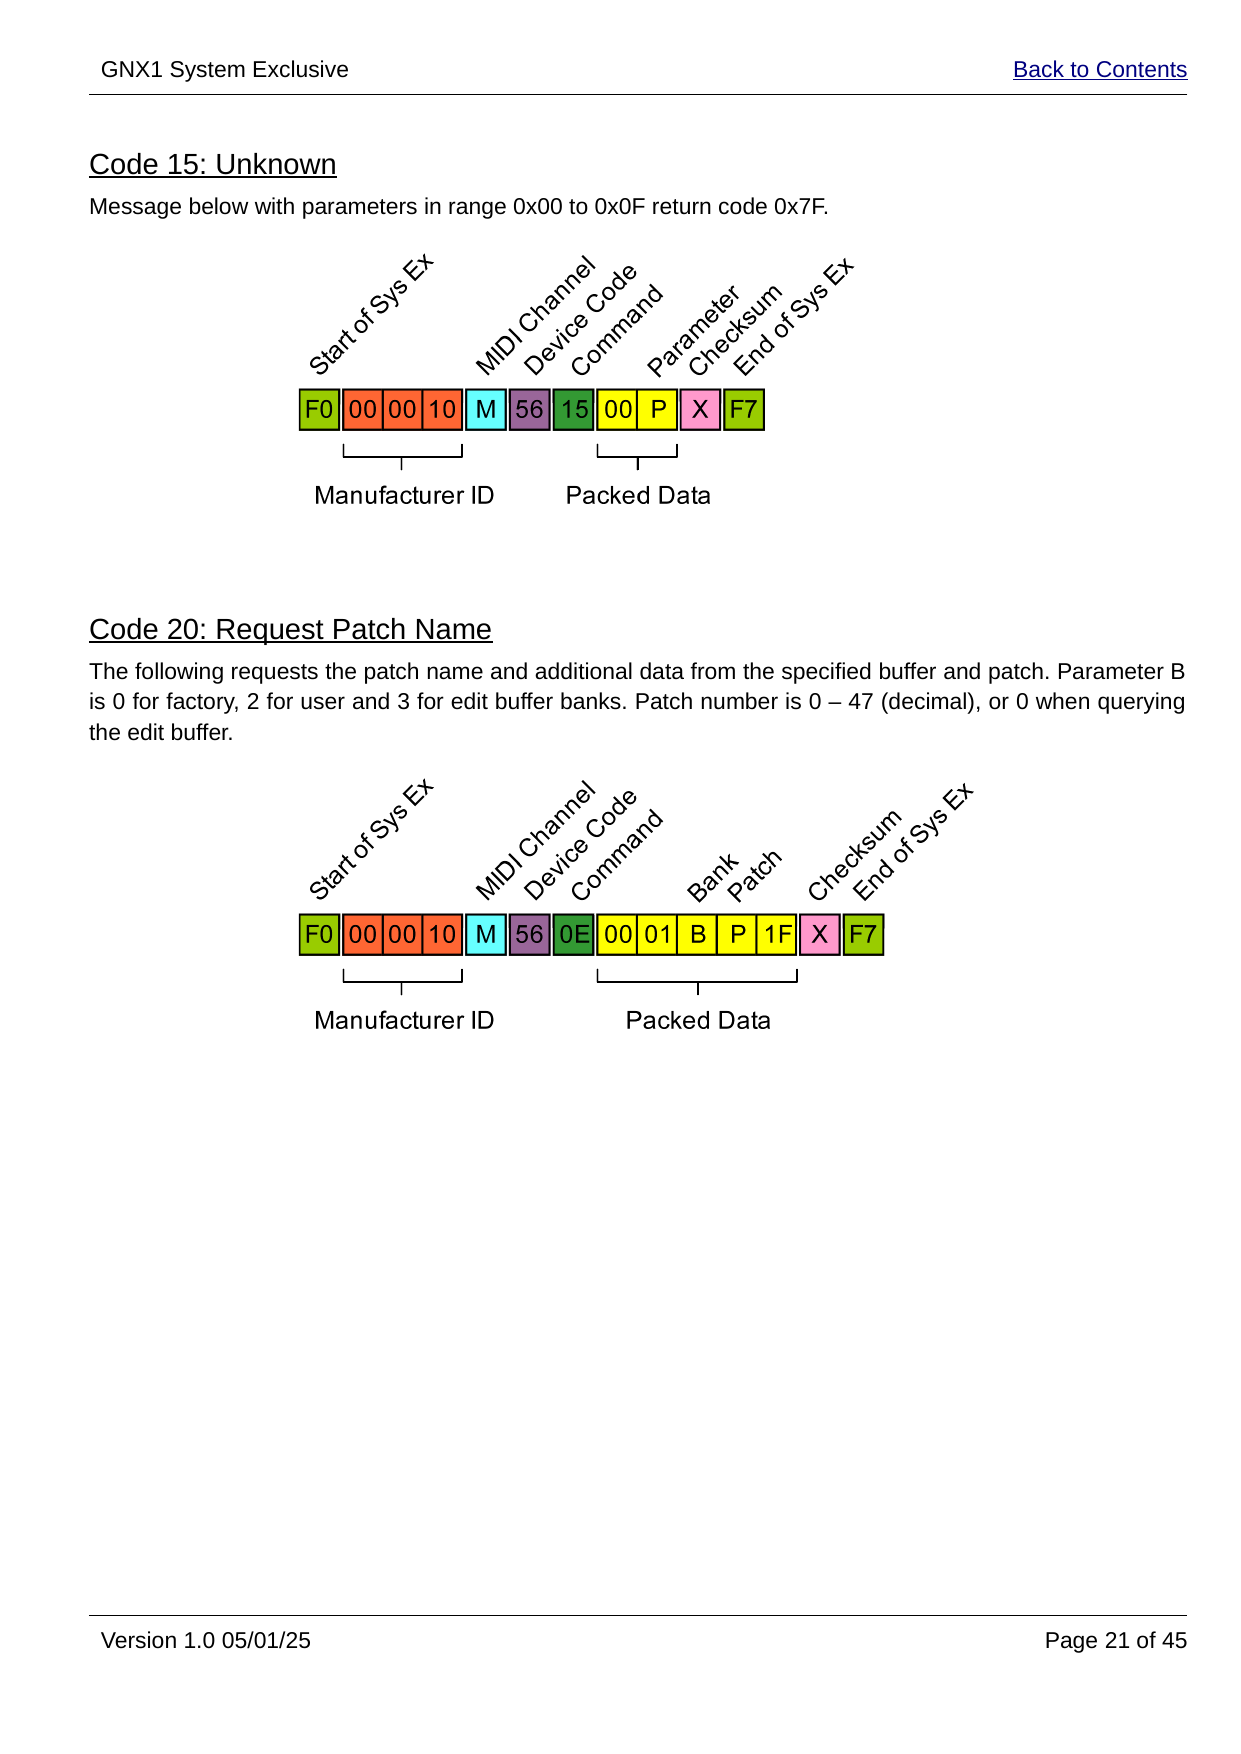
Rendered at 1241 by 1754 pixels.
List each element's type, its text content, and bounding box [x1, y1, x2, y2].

picture [298, 252, 978, 510]
subtitle Code 15: Unknown [89, 147, 1187, 181]
picture [298, 778, 978, 1035]
text Message below with parameters in range 0x00 to 0x0F return code 0x7F. [89, 193, 1187, 219]
subtitle Code 20: Request Patch Name [89, 612, 1187, 646]
text The following requests the patch name and additional data from the specified buffer and patch. Parameter B is 0 for factory, 2 for user and 3 for edit buffer banks. Patch number is 0 – 47 (decimal), or 0 when querying the edit buffer. [89, 658, 1187, 745]
